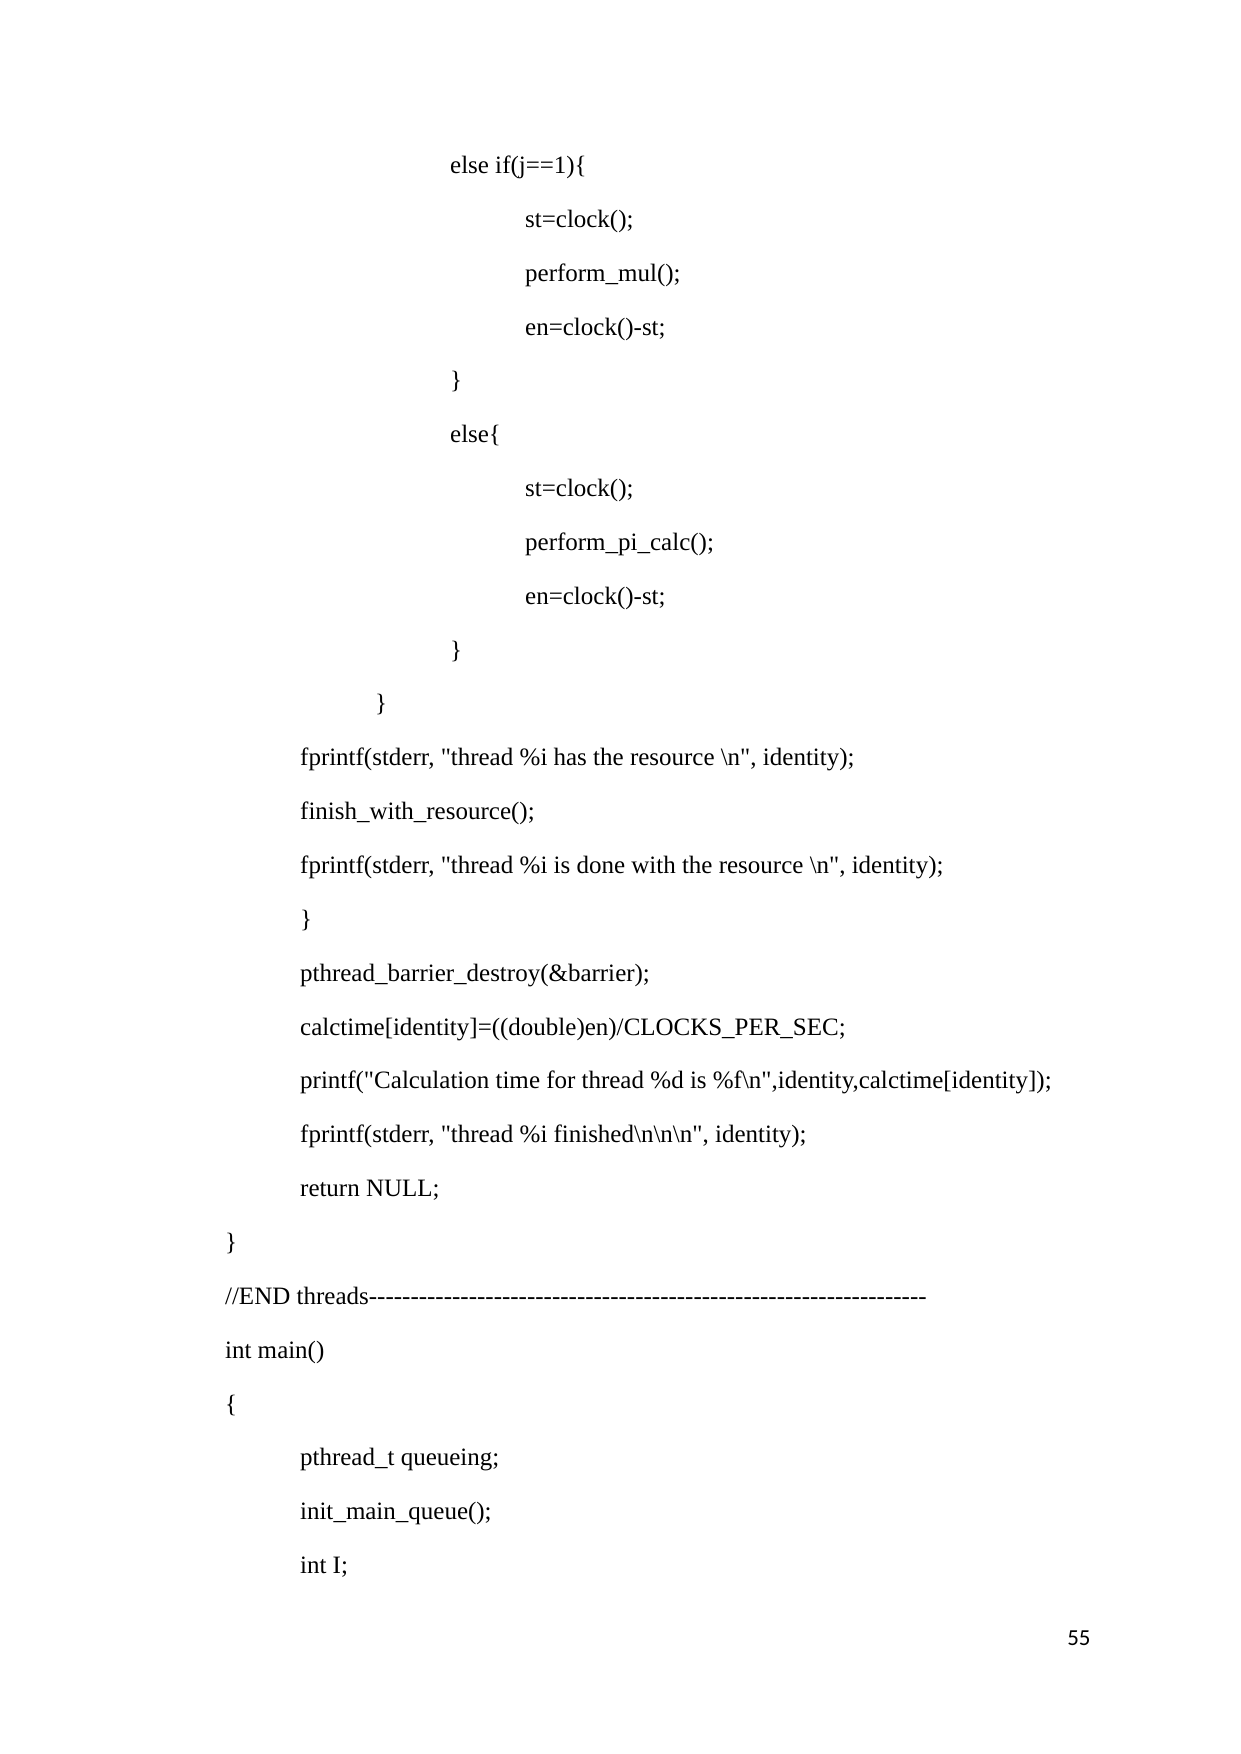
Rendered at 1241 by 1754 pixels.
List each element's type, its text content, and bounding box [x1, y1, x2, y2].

text fprintf(stderr, "thread %i is done with the resource \n", identity); [225, 850, 1090, 879]
text en=clock()-st; [225, 312, 1090, 340]
text } [225, 635, 1090, 663]
text int main() [225, 1335, 1090, 1363]
text else if(j==1){ [225, 150, 1090, 179]
text st=clock(); [225, 204, 1090, 233]
text init_main_queue(); [225, 1496, 1090, 1525]
text calctime[identity]=((double)en)/CLOCKS_PER_SEC; [225, 1012, 1090, 1040]
text //END threads------------------------------------------------------------------- [225, 1281, 1090, 1310]
text return NULL; [225, 1173, 1090, 1202]
text perform_mul(); [225, 258, 1090, 286]
text } [225, 904, 1090, 933]
text } [225, 365, 1090, 394]
text { [225, 1389, 1090, 1417]
text pthread_barrier_destroy(&barrier); [225, 958, 1090, 987]
text printf("Calculation time for thread %d is %f\n",identity,calctime[identity]); [225, 1066, 1090, 1094]
text st=clock(); [225, 473, 1090, 502]
text fprintf(stderr, "thread %i finished\n\n\n", identity); [225, 1119, 1090, 1148]
text perform_pi_calc(); [225, 527, 1090, 556]
text fprintf(stderr, "thread %i has the resource \n", identity); [225, 742, 1090, 771]
text } [225, 688, 1090, 717]
text int I; [225, 1550, 1090, 1579]
text en=clock()-st; [225, 581, 1090, 609]
text finish_with_resource(); [225, 796, 1090, 825]
text else{ [225, 419, 1090, 448]
text } [225, 1227, 1090, 1256]
text pthread_t queueing; [225, 1442, 1090, 1471]
